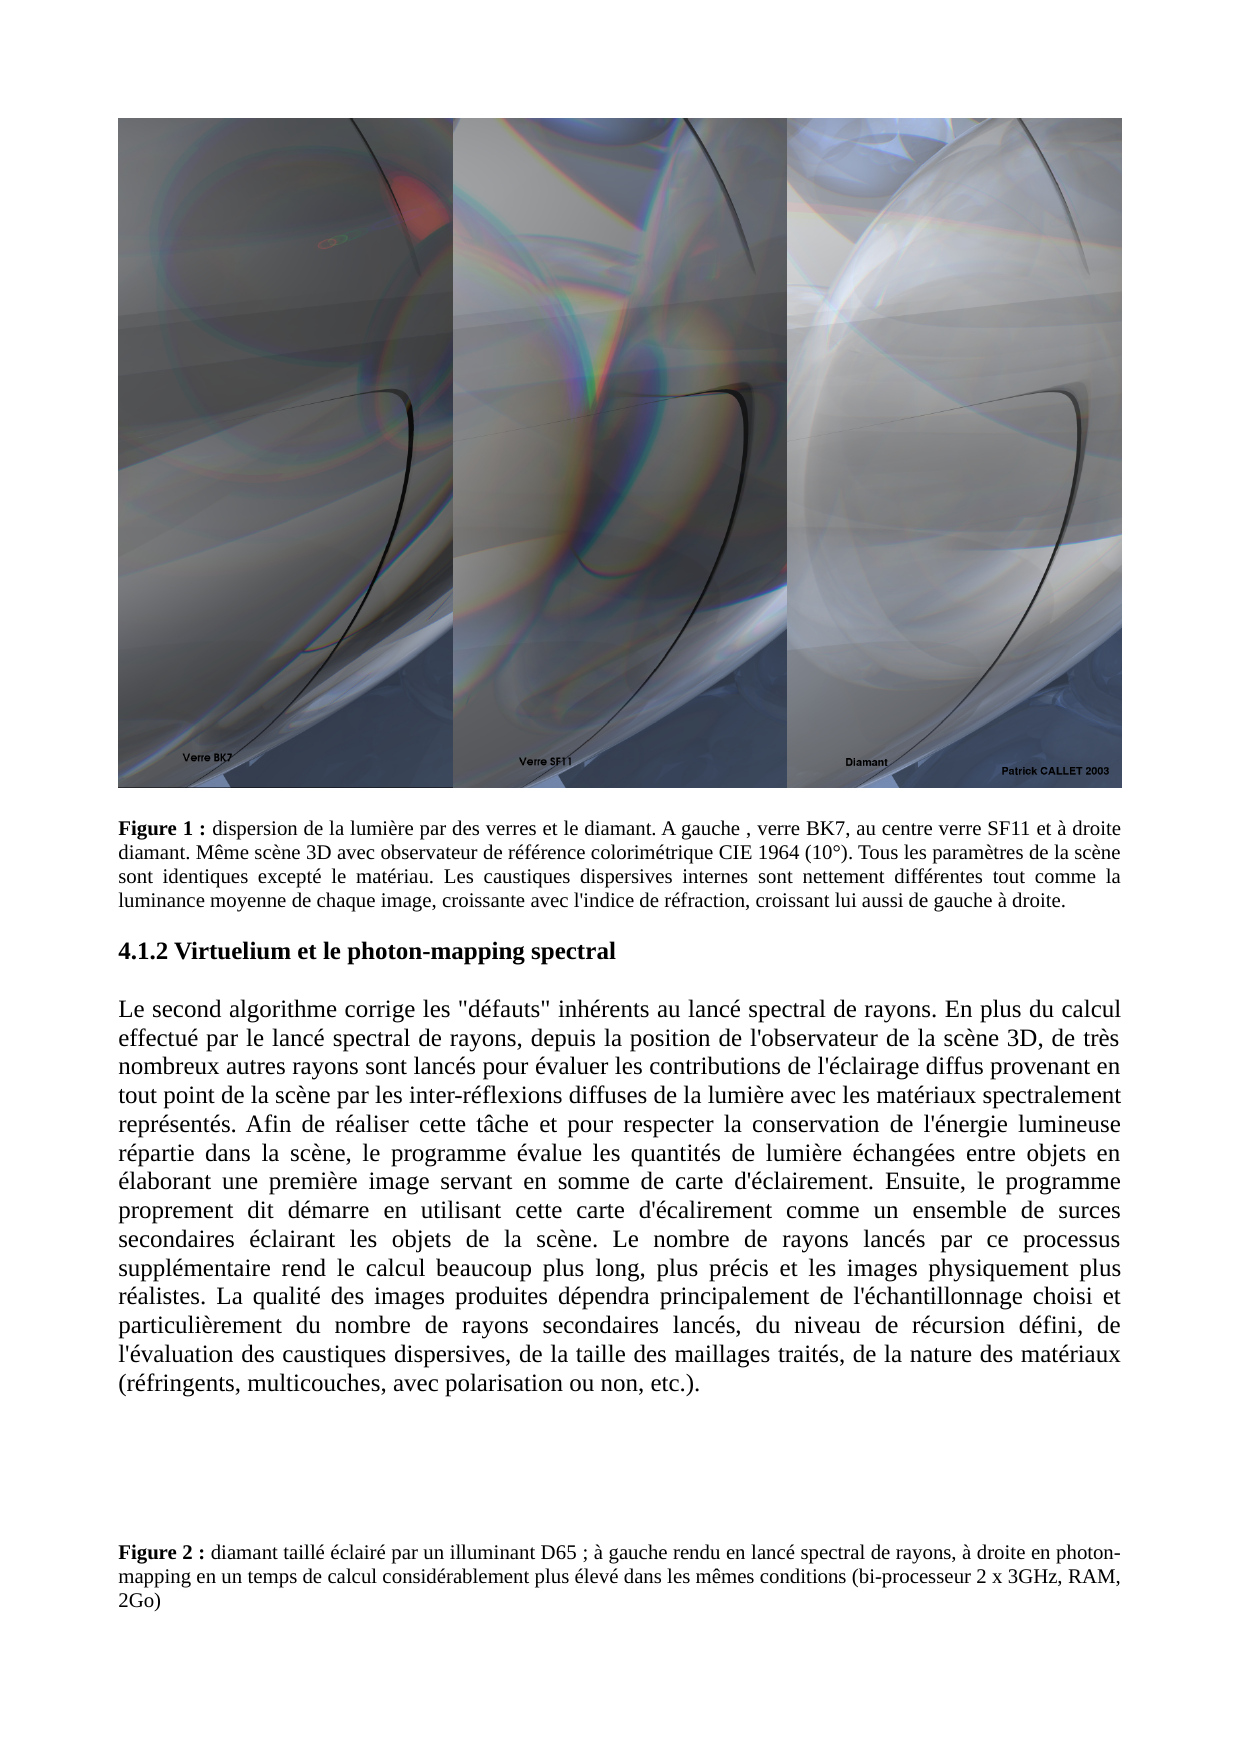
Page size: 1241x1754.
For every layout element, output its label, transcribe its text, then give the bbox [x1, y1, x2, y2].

text Figure 1 : dispersion de la lumière par des verres et le diamant. A gauche , verre BK7, au centre verre SF11 et à droite diamant. Même scène 3D avec observateur de référence colorimétrique CIE 1964 (10°). Tous les paramètres de la scène sont identiques excepté le matériau. Les caustiques dispersives internes sont nettement différentes tout comme la luminance moyenne de chaque image, croissante avec l'indice de réfraction, croissant lui aussi de gauche à droite. [118, 816, 1122, 912]
text Le second algorithme corrige les "défauts" inhérents au lancé spectral de rayons. En plus du calcul effectué par le lancé spectral de rayons, depuis la position de l'observateur de la scène 3D, de très nombreux autres rayons sont lancés pour évaluer les contributions de l'éclairage diffus provenant en tout point de la scène par les inter-réflexions diffuses de la lumière avec les matériaux spectralement représentés. Afin de réaliser cette tâche et pour respecter la conservation de l'énergie lumineuse répartie dans la scène, le programme évalue les quantités de lumière échangées entre objets en élaborant une première image servant en somme de carte d'éclairement. Ensuite, le programme proprement dit démarre en utilisant cette carte d'écalirement comme un ensemble de surces secondaires éclairant les objets de la scène. Le nombre de rayons lancés par ce processus supplémentaire rend le calcul beaucoup plus long, plus précis et les images physiquement plus réalistes. La qualité des images produites dépendra principalement de l'échantillonnage choisi et particulièrement du nombre de rayons secondaires lancés, du niveau de récursion défini, de l'évaluation des caustiques dispersives, de la taille des maillages traités, de la nature des matériaux (réfringents, multicouches, avec polarisation ou non, etc.). [118, 994, 1122, 1396]
text Figure 2 : diamant taillé éclairé par un illuminant D65 ; à gauche rendu en lancé spectral de rayons, à droite en photon-mapping en un temps de calcul considérablement plus élevé dans les mêmes conditions (bi-processeur 2 x 3GHz, RAM, 2Go) [118, 1540, 1122, 1612]
text 4.1.2 Virtuelium et le photon-mapping spectral [118, 936, 1122, 965]
picture [118, 118, 1123, 788]
